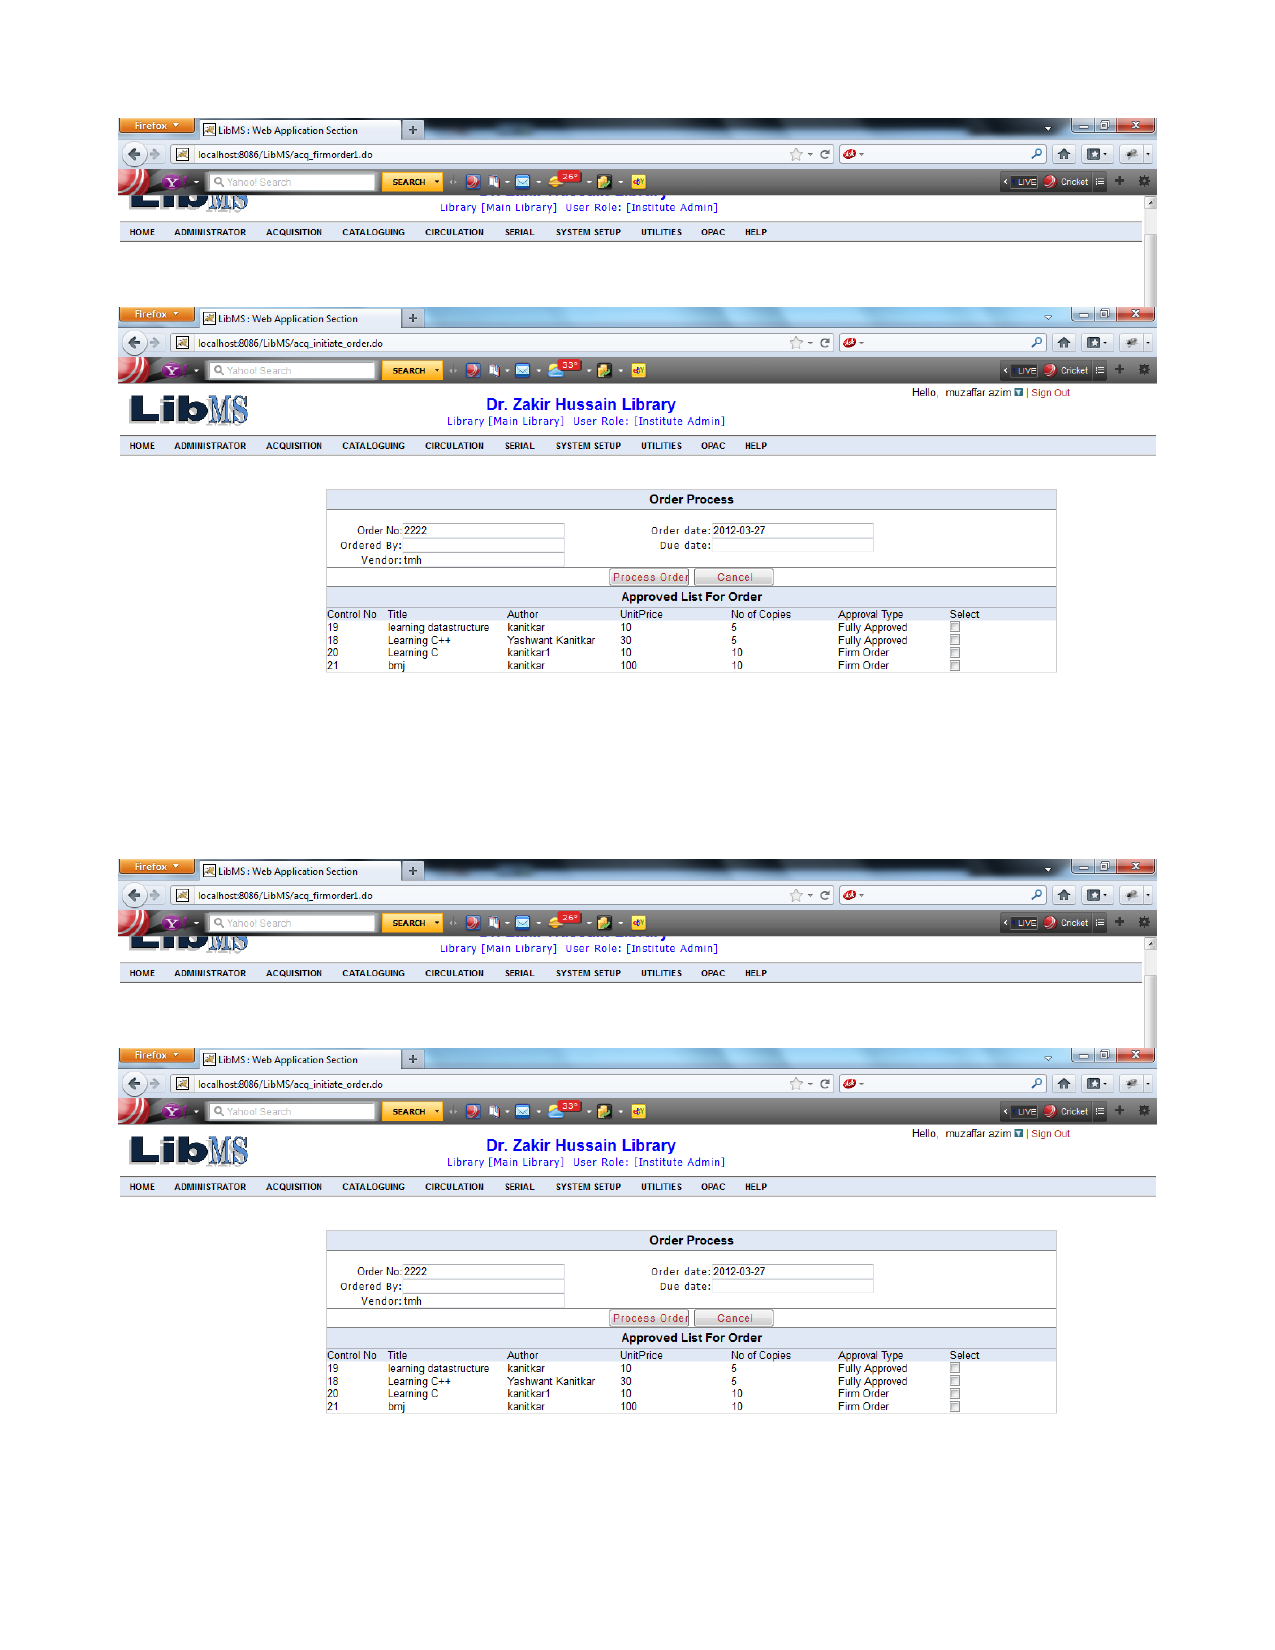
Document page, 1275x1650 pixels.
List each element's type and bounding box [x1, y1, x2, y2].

picture [118, 118, 1157, 768]
picture [118, 859, 1157, 1509]
